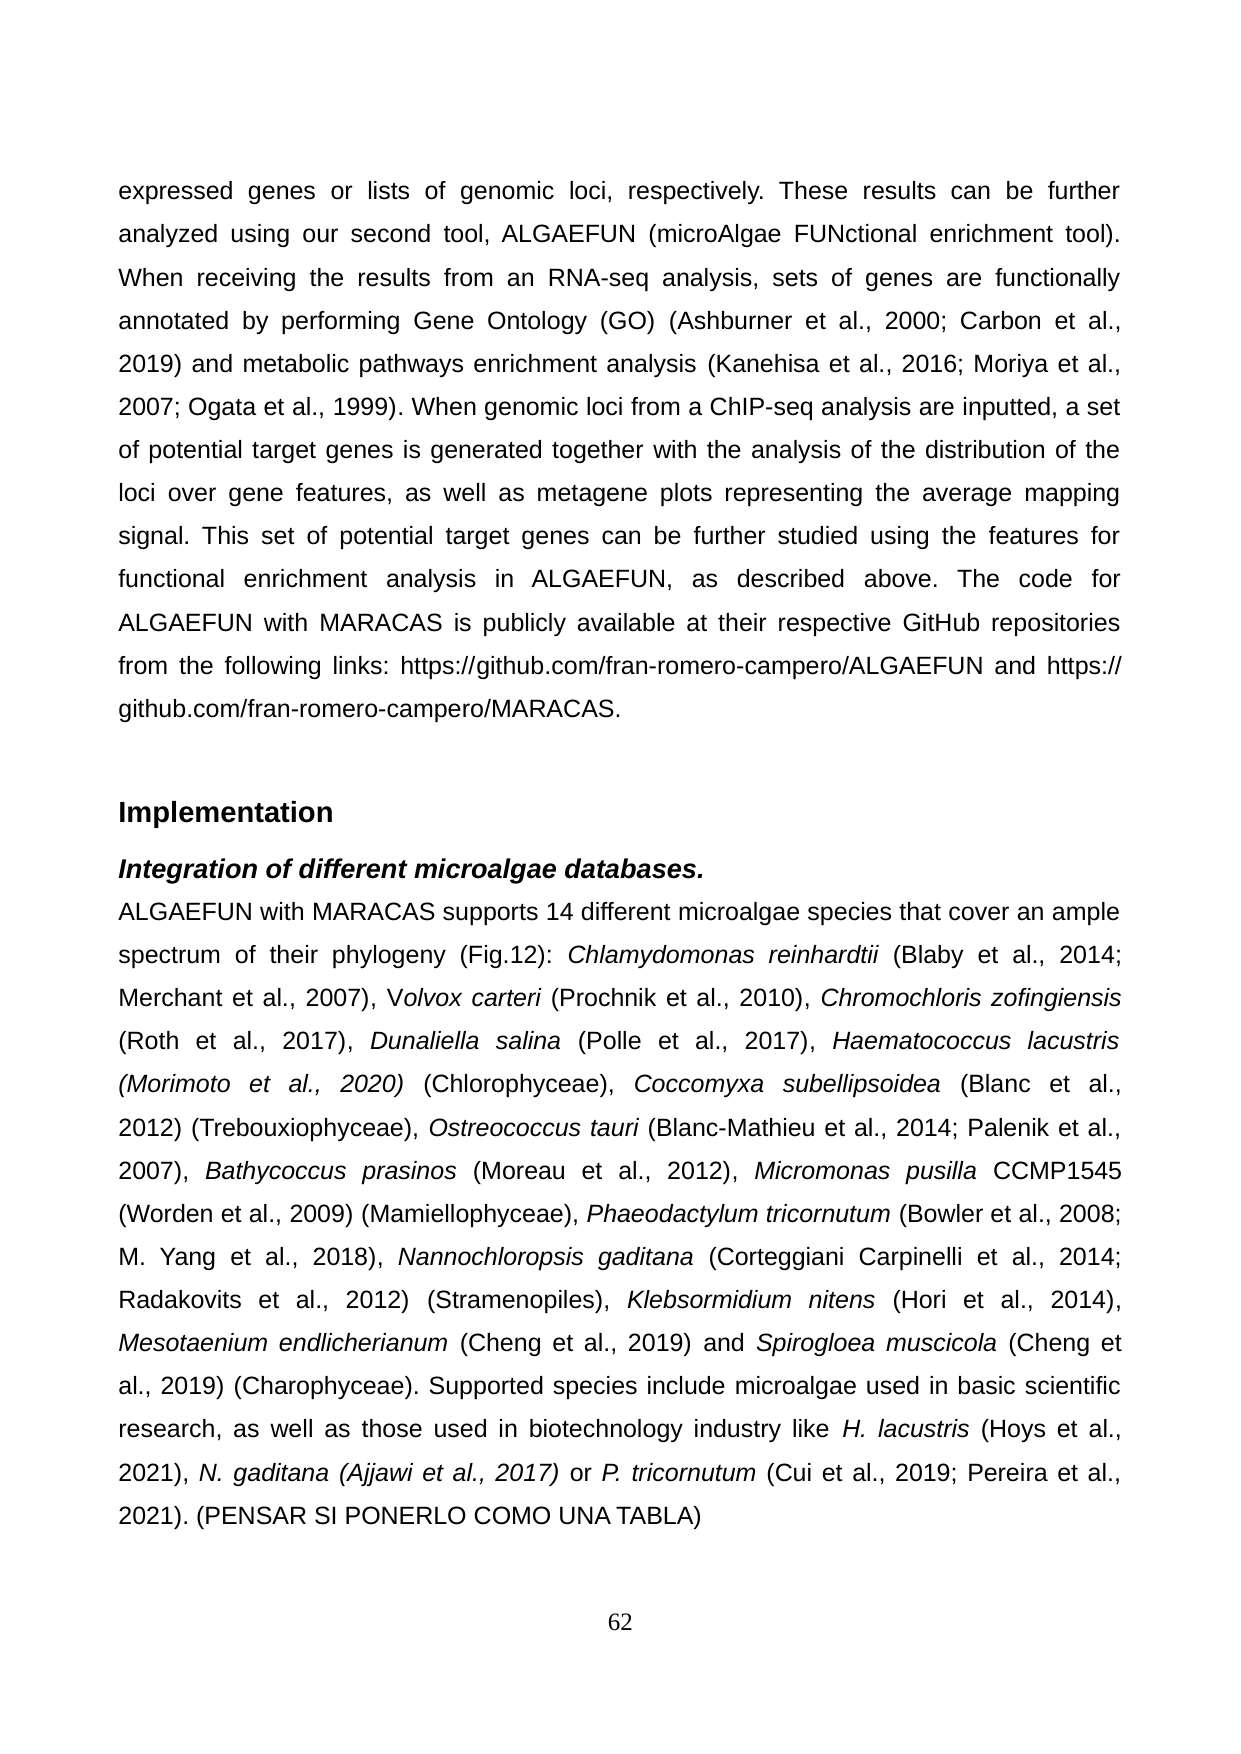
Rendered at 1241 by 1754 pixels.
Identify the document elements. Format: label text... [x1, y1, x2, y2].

text ALGAEFUN with MARACAS supports 14 different microalgae species that cover an ample spectrum of their phylogeny (Fig.12): Chlamydomonas reinhardtii (Blaby et al., 2014; Merchant et al., 2007)⁠, Volvox carteri (Prochnik et al., 2010)⁠, Chromochloris zofingiensis (Roth et al., 2017)⁠, Dunaliella salina (Polle et al., 2017)⁠, Haematococcus lacustris (Morimoto et al., 2020)⁠ (Chlorophyceae), Coccomyxa subellipsoidea (Blanc et al., 2012)⁠ (Trebouxiophyceae), Ostreococcus tauri (Blanc-Mathieu et al., 2014; Palenik et al., 2007)⁠, Bathycoccus prasinos (Moreau et al., 2012)⁠, Micromonas pusilla CCMP1545 (Worden et al., 2009)⁠ (Mamiellophyceae), Phaeodactylum tricornutum (Bowler et al., 2008; M. Yang et al., 2018)⁠, Nannochloropsis gaditana (Corteggiani Carpinelli et al., 2014; Radakovits et al., 2012)⁠ (Stramenopiles), Klebsormidium nitens (Hori et al., 2014)⁠, Mesotaenium endlicherianum (Cheng et al., 2019)⁠ and Spirogloea muscicola (Cheng et al., 2019)⁠ (Charophyceae). Supported species include microalgae used in basic scientific research, as well as those used in biotechnology industry like H. lacustris (Hoys et al., 2021)⁠, N. gaditana (Ajjawi et al., 2017)⁠ or P. tricornutum (Cui et al., 2019; Pereira et al., 2021)⁠. (PENSAR SI PONERLO COMO UNA TABLA) [118, 897, 1122, 1529]
subtitle Implementation [118, 795, 1122, 828]
text expressed genes or lists of genomic loci, respectively. These results can be further analyzed using our second tool, ALGAEFUN (microAlgae FUNctional enrichment tool). When receiving the results from an RNA-seq analysis, sets of genes are functionally annotated by performing Gene Ontology (GO) (Ashburner et al., 2000; Carbon et al., 2019)⁠ and metabolic pathways enrichment analysis (Kanehisa et al., 2016; Moriya et al., 2007; Ogata et al., 1999)⁠. When genomic loci from a ChIP-seq analysis are inputted, a set of potential target genes is generated together with the analysis of the distribution of the loci over gene features, as well as metagene plots representing the average mapping signal. This set of potential target genes can be further studied using the features for functional enrichment analysis in ALGAEFUN, as described above. The code for ALGAEFUN with MARACAS is publicly available at their respective GitHub repositories from the following links: https://​github.​com/​fran-​romero-​campe​ro/​ALGAE​FUN and https://​github.com/​fran-​romero-​campe​ro/​MARAC​AS. [118, 176, 1122, 723]
subtitle Integration of different microalgae databases. [118, 853, 1122, 884]
